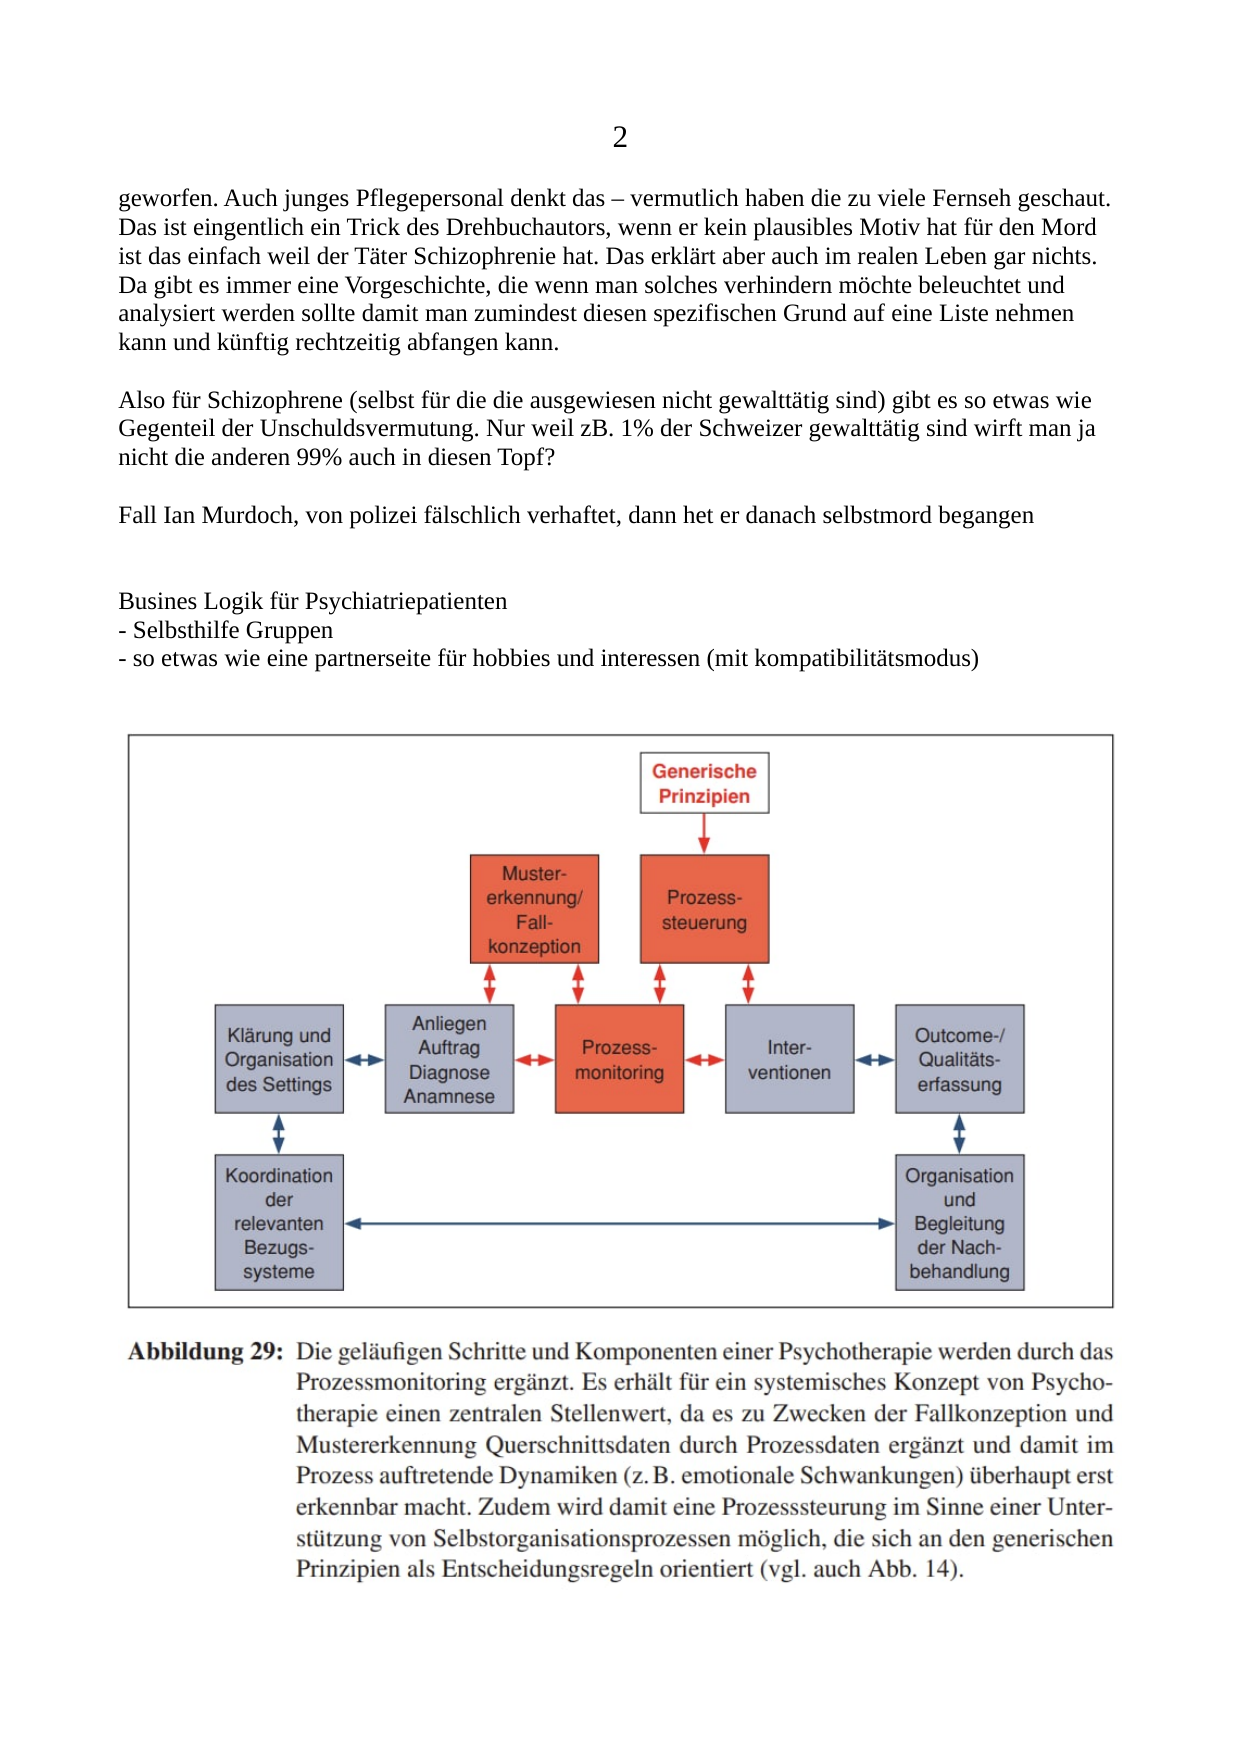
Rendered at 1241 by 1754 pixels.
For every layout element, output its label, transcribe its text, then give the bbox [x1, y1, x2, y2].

text geworfen. Auch junges Pflegepersonal denkt das – vermutlich haben die zu viele Fernseh geschaut. Das ist eingentlich ein Trick des Drehbuchautors, wenn er kein plausibles Motiv hat für den Mord ist das einfach weil der Täter Schizophrenie hat. Das erklärt aber auch im realen Leben gar nichts. Da gibt es immer eine Vorgeschichte, die wenn man solches verhindern möchte beleuchtet und analysiert werden sollte damit man zumindest diesen spezifischen Grund auf eine Liste nehmen kann und künftig rechtzeitig abfangen kann. [118, 183, 1122, 356]
text - so etwas wie eine partnerseite für hobbies und interessen (mit kompatibilitätsmodus) [118, 643, 1122, 672]
text Fall Ian Murdoch, von polizei fälschlich verhaftet, dann het er danach selbstmord begangen [118, 500, 1122, 528]
picture [118, 729, 1123, 1617]
text Also für Schizophrene (selbst für die die ausgewiesen nicht gewalttätig sind) gibt es so etwas wie Gegenteil der Unschuldsvermutung. Nur weil zB. 1% der Schweizer gewalttätig sind wirft man ja nicht die anderen 99% auch in diesen Topf? [118, 385, 1122, 471]
text - Selbsthilfe Gruppen [118, 615, 1122, 643]
text Busines Logik für Psychiatriepatienten [118, 586, 1122, 615]
